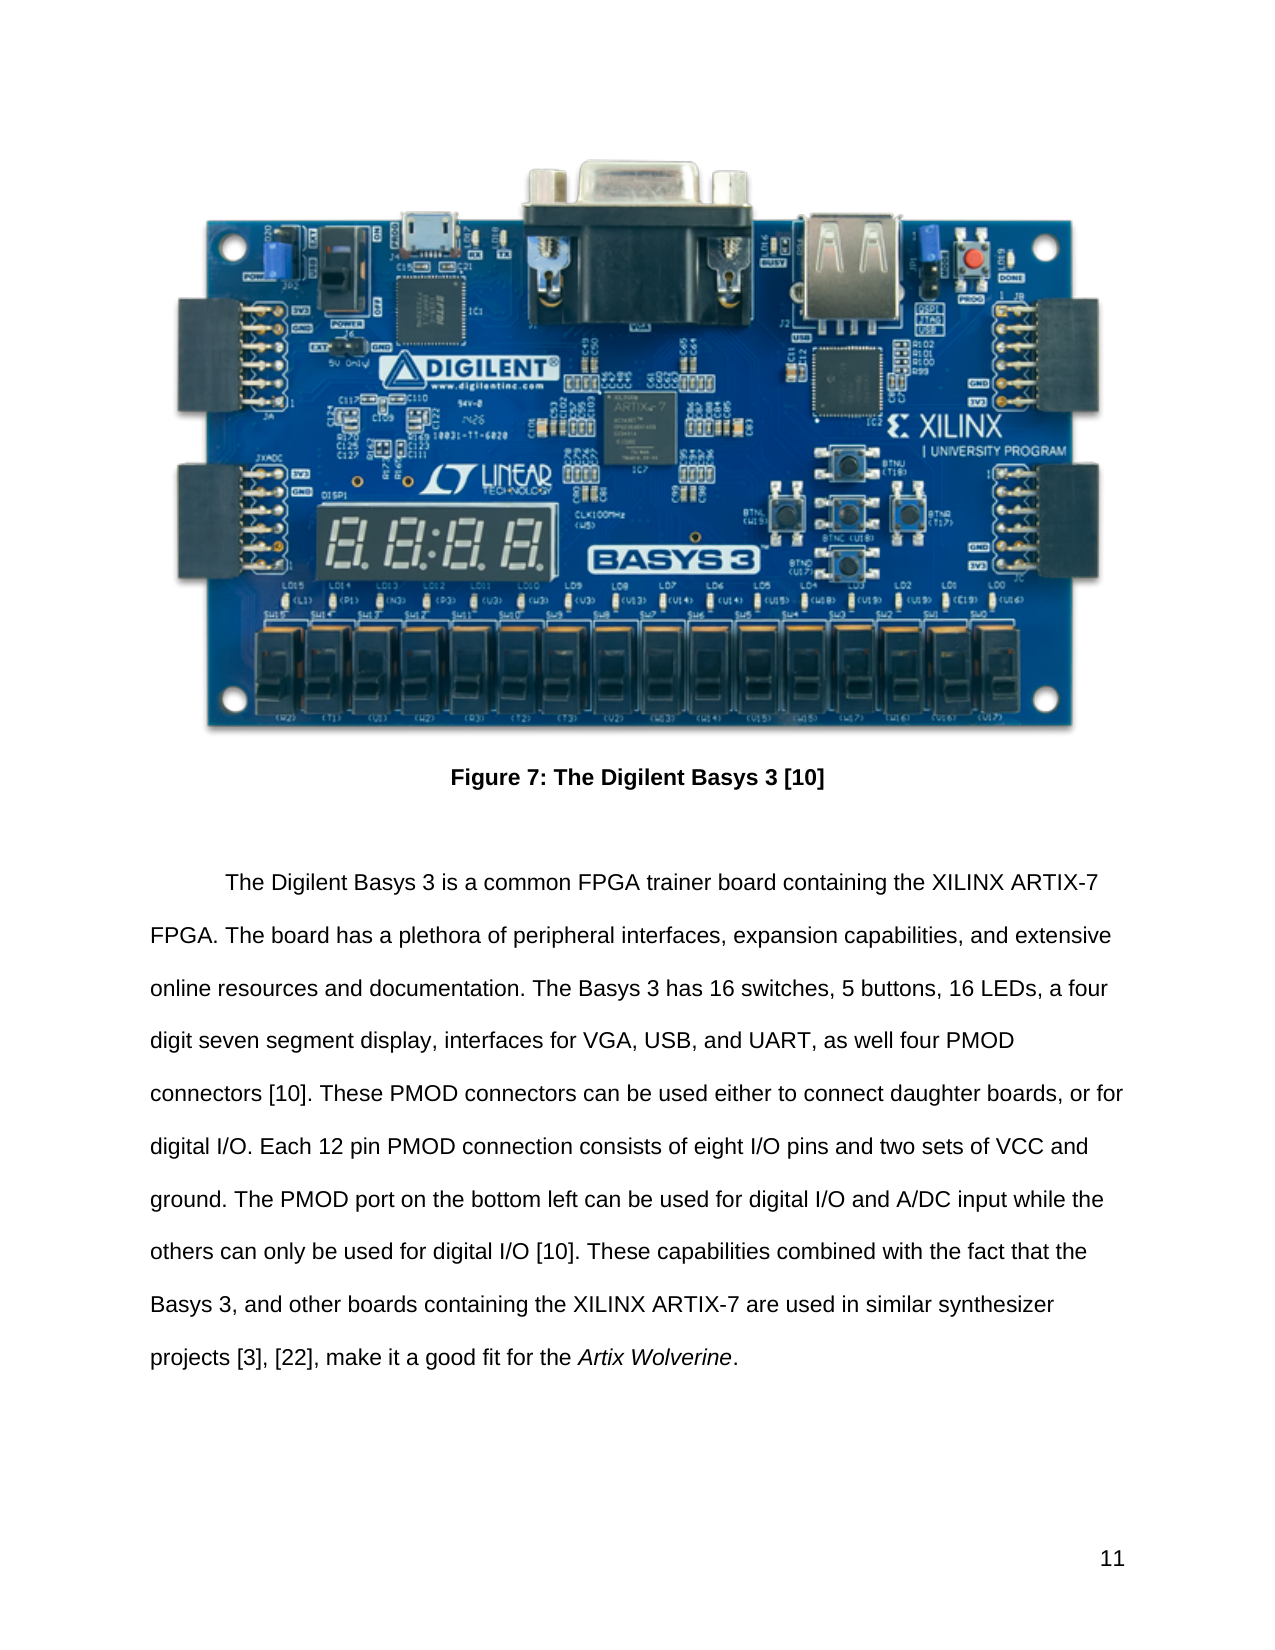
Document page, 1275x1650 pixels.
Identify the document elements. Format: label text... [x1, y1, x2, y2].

picture [168, 150, 1107, 738]
text The Digilent Basys 3 is a common FPGA trainer board containing the XILINX ARTIX-7 FPGA. The board has a plethora of peripheral interfaces, expansion capabilities, and extensive online resources and documentation. The Basys 3 has 16 switches, 5 buttons, 16 LEDs, a four digit seven segment display, interfaces for VGA, USB, and UART, as well four PMOD connectors [10]. These PMOD connectors can be used either to connect daughter boards, or for digital I/O. Each 12 pin PMOD connection consists of eight I/O pins and two sets of VCC and ground. The PMOD port on the bottom left can be used for digital I/O and A/DC input while the others can only be used for digital I/O [10]. These capabilities combined with the fact that the Basys 3, and other boards containing the XILINX ARTIX-7 are used in similar synthesizer projects [3], [22], make it a good fit for the Artix Wolverine. [150, 869, 1125, 1370]
text Figure 7: The Digilent Basys 3 [10] [150, 764, 1125, 790]
